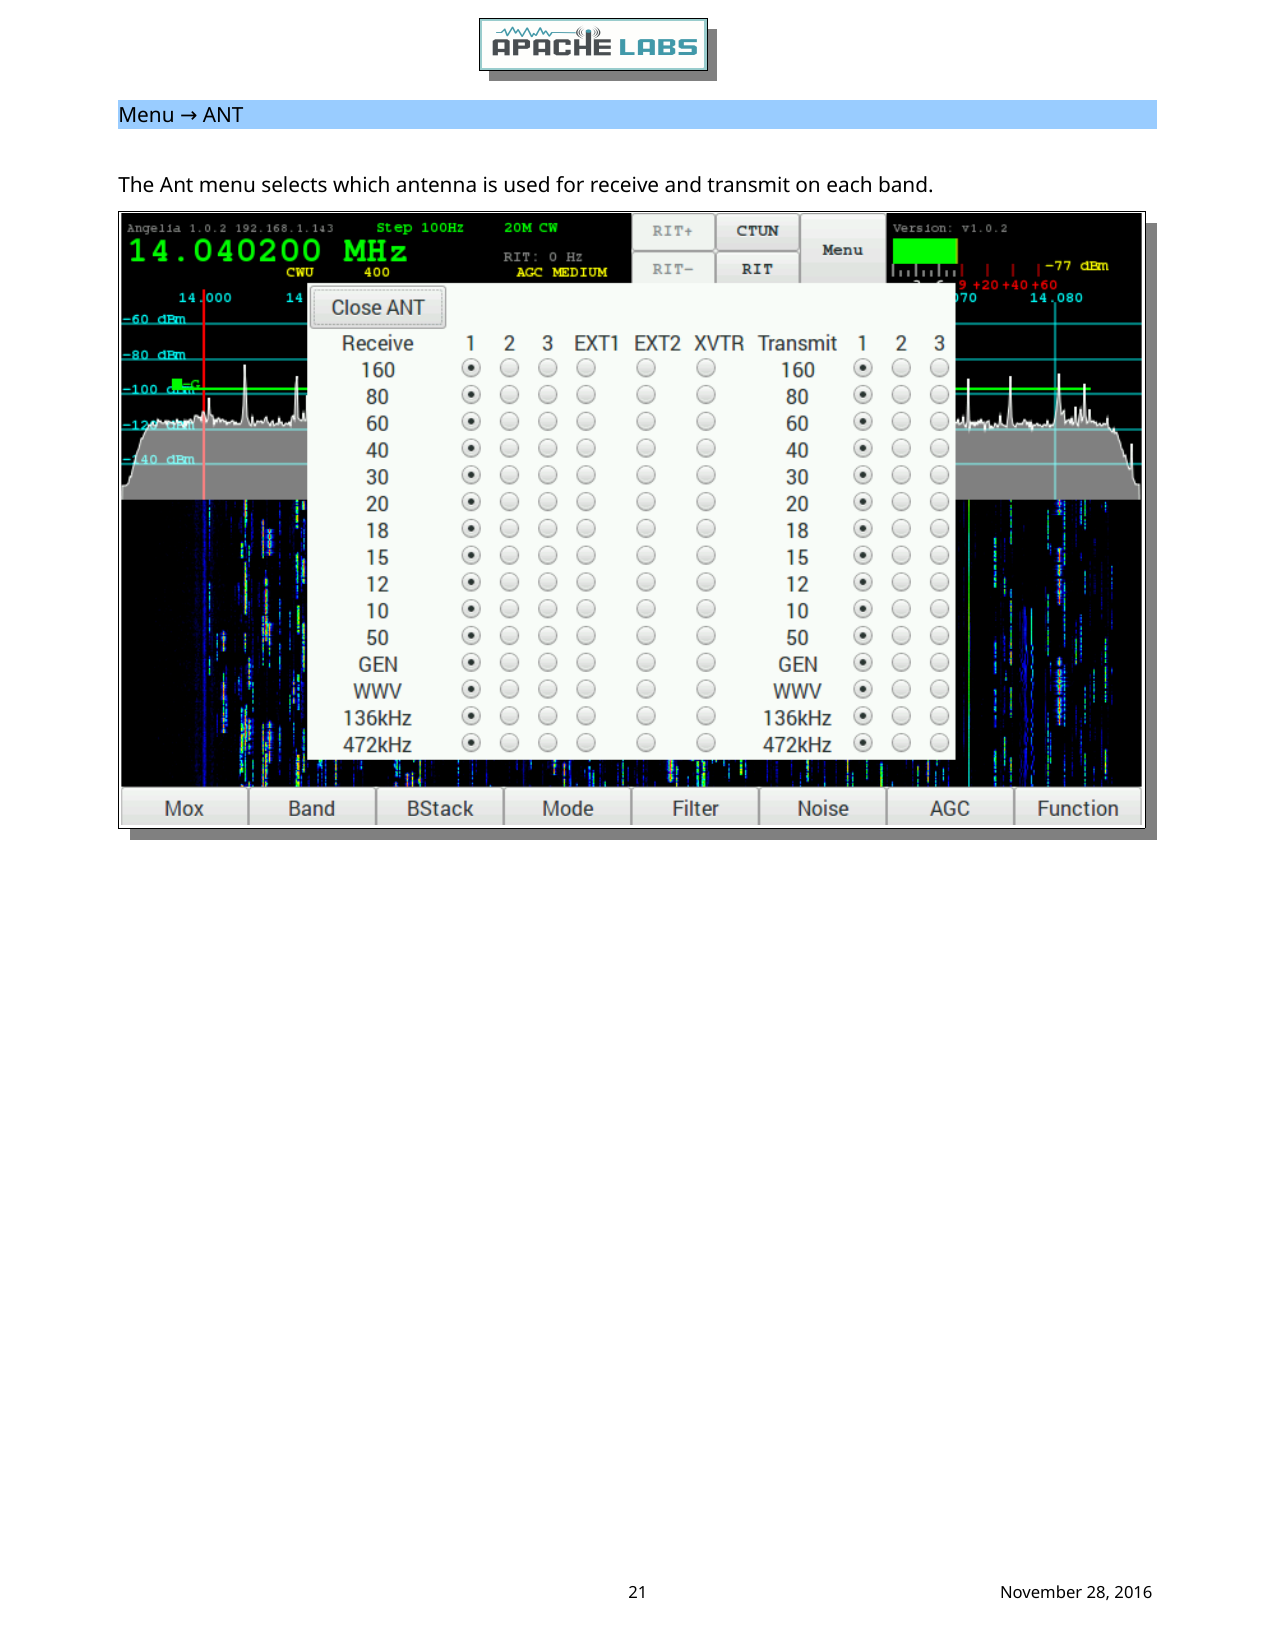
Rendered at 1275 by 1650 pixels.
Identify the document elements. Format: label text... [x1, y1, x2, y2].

text The Ant menu selects which antenna is used for receive and transmit on each band. [118, 170, 1157, 198]
picture [482, 21, 704, 68]
subtitle Menu → ANT [118, 100, 1157, 129]
picture [121, 213, 1142, 825]
